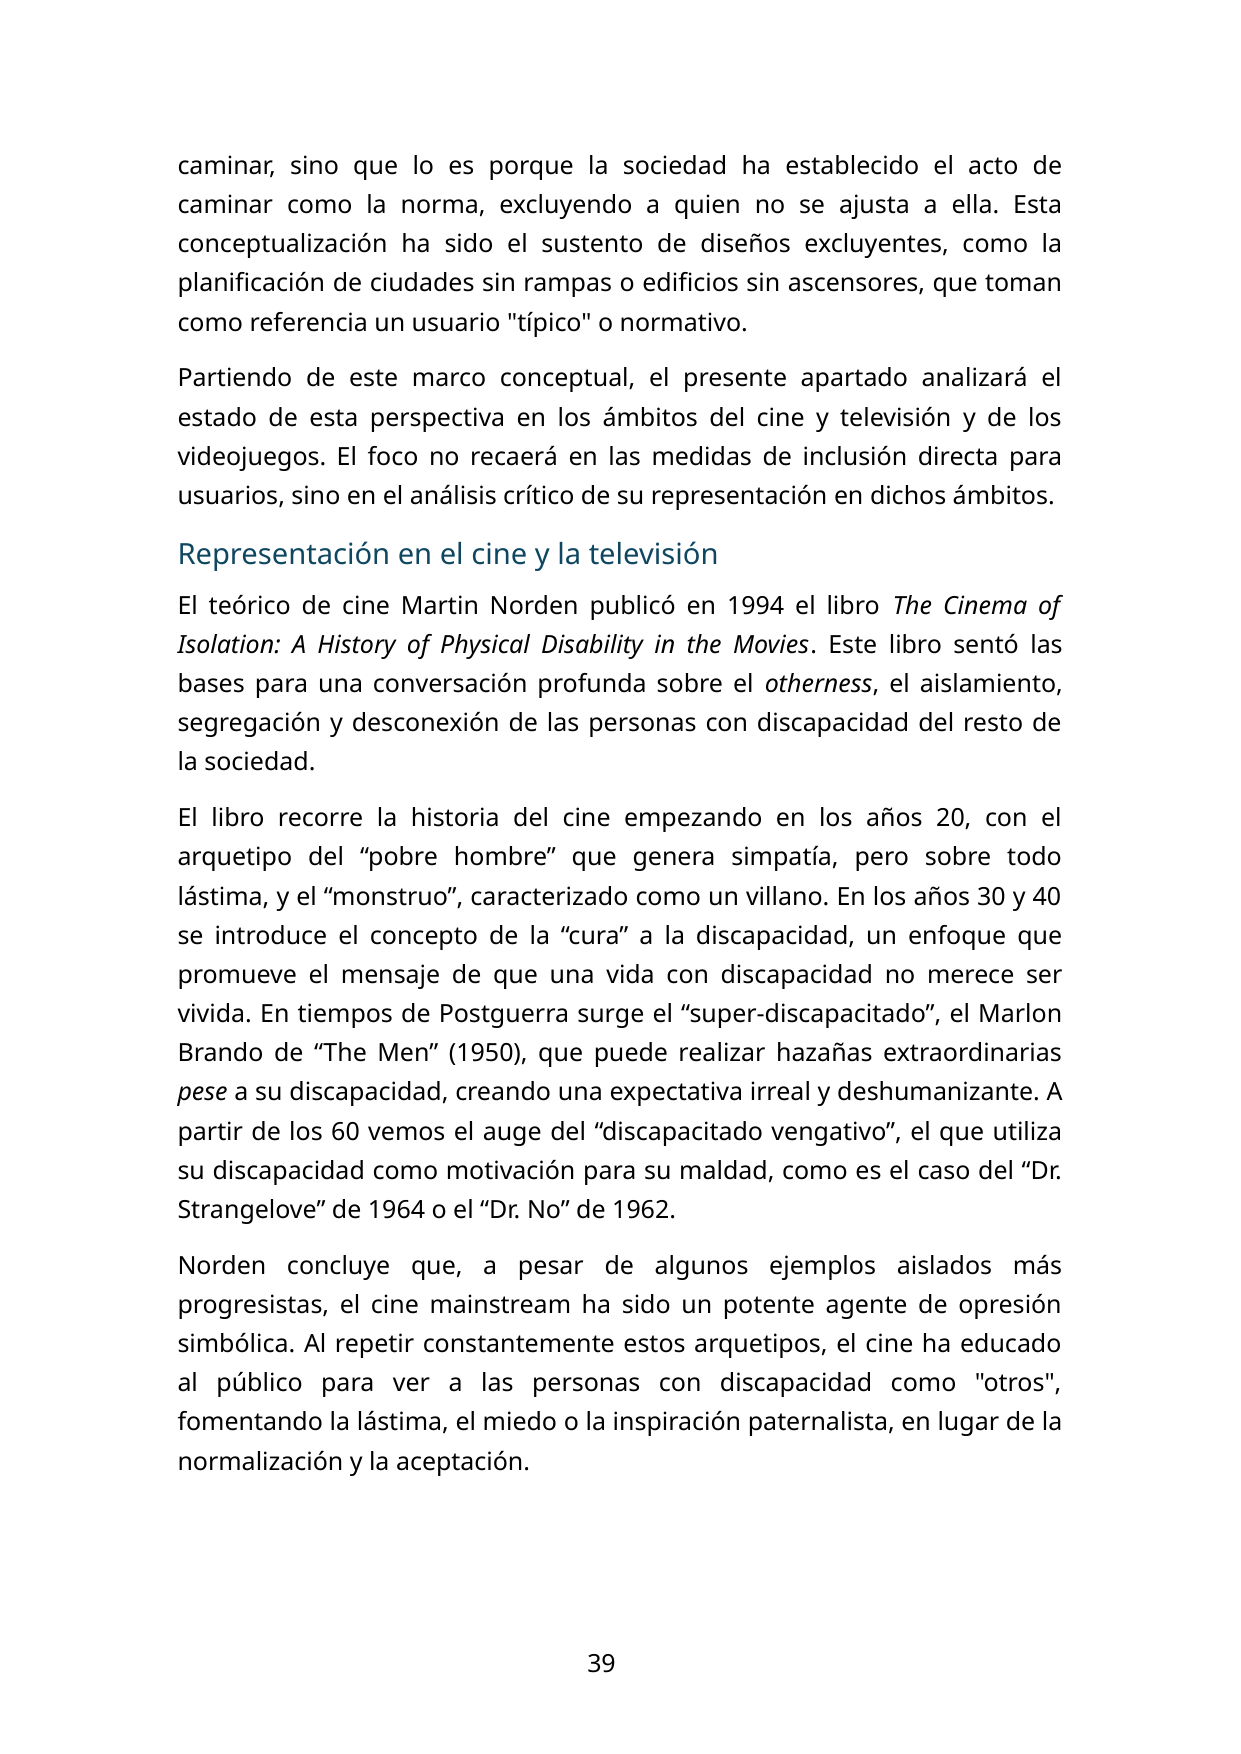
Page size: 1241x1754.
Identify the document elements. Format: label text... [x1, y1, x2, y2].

text El teórico de cine Martin Norden publicó en 1994 el libro The Cinema of Isolation: A History of Physical Disability in the Movies. Este libro sentó las bases para una conversación profunda sobre el otherness, el aislamiento, segregación y desconexión de las personas con discapacidad del resto de la sociedad. [177, 587, 1063, 778]
subtitle Representación en el cine y la televisión [177, 533, 1063, 573]
text El libro recorre la historia del cine empezando en los años 20, con el arquetipo del “pobre hombre” que genera simpatía, pero sobre todo lástima, y el “monstruo”, caracterizado como un villano. En los años 30 y 40 se introduce el concepto de la “cura” a la discapacidad, un enfoque que promueve el mensaje de que una vida con discapacidad no merece ser vivida. En tiempos de Postguerra surge el “super-discapacitado”, el Marlon Brando de “The Men” (1950), que puede realizar hazañas extraordinarias pese a su discapacidad, creando una expectativa irreal y deshumanizante. A partir de los 60 vemos el auge del “discapacitado vengativo”, el que utiliza su discapacidad como motivación para su maldad, como es el caso del “Dr. Strangelove” de 1964 o el “Dr. No” de 1962. [177, 800, 1063, 1226]
text Partiendo de este marco conceptual, el presente apartado analizará el estado de esta perspectiva en los ámbitos del cine y televisión y de los videojuegos. El foco no recaerá en las medidas de inclusión directa para usuarios, sino en el análisis crítico de su representación en dichos ámbitos. [177, 360, 1063, 512]
text caminar, sino que lo es porque la sociedad ha establecido el acto de caminar como la norma, excluyendo a quien no se ajusta a ella. Esta conceptualización ha sido el sustento de diseños excluyentes, como la planificación de ciudades sin rampas o edificios sin ascensores, que toman como referencia un usuario "típico" o normativo. [177, 148, 1063, 338]
text Norden concluye que, a pesar de algunos ejemplos aislados más progresistas, el cine mainstream ha sido un potente agente de opresión simbólica. Al repetir constantemente estos arquetipos, el cine ha educado al público para ver a las personas con discapacidad como "otros", fomentando la lástima, el miedo o la inspiración paternalista, en lugar de la normalización y la aceptación. [177, 1247, 1063, 1477]
